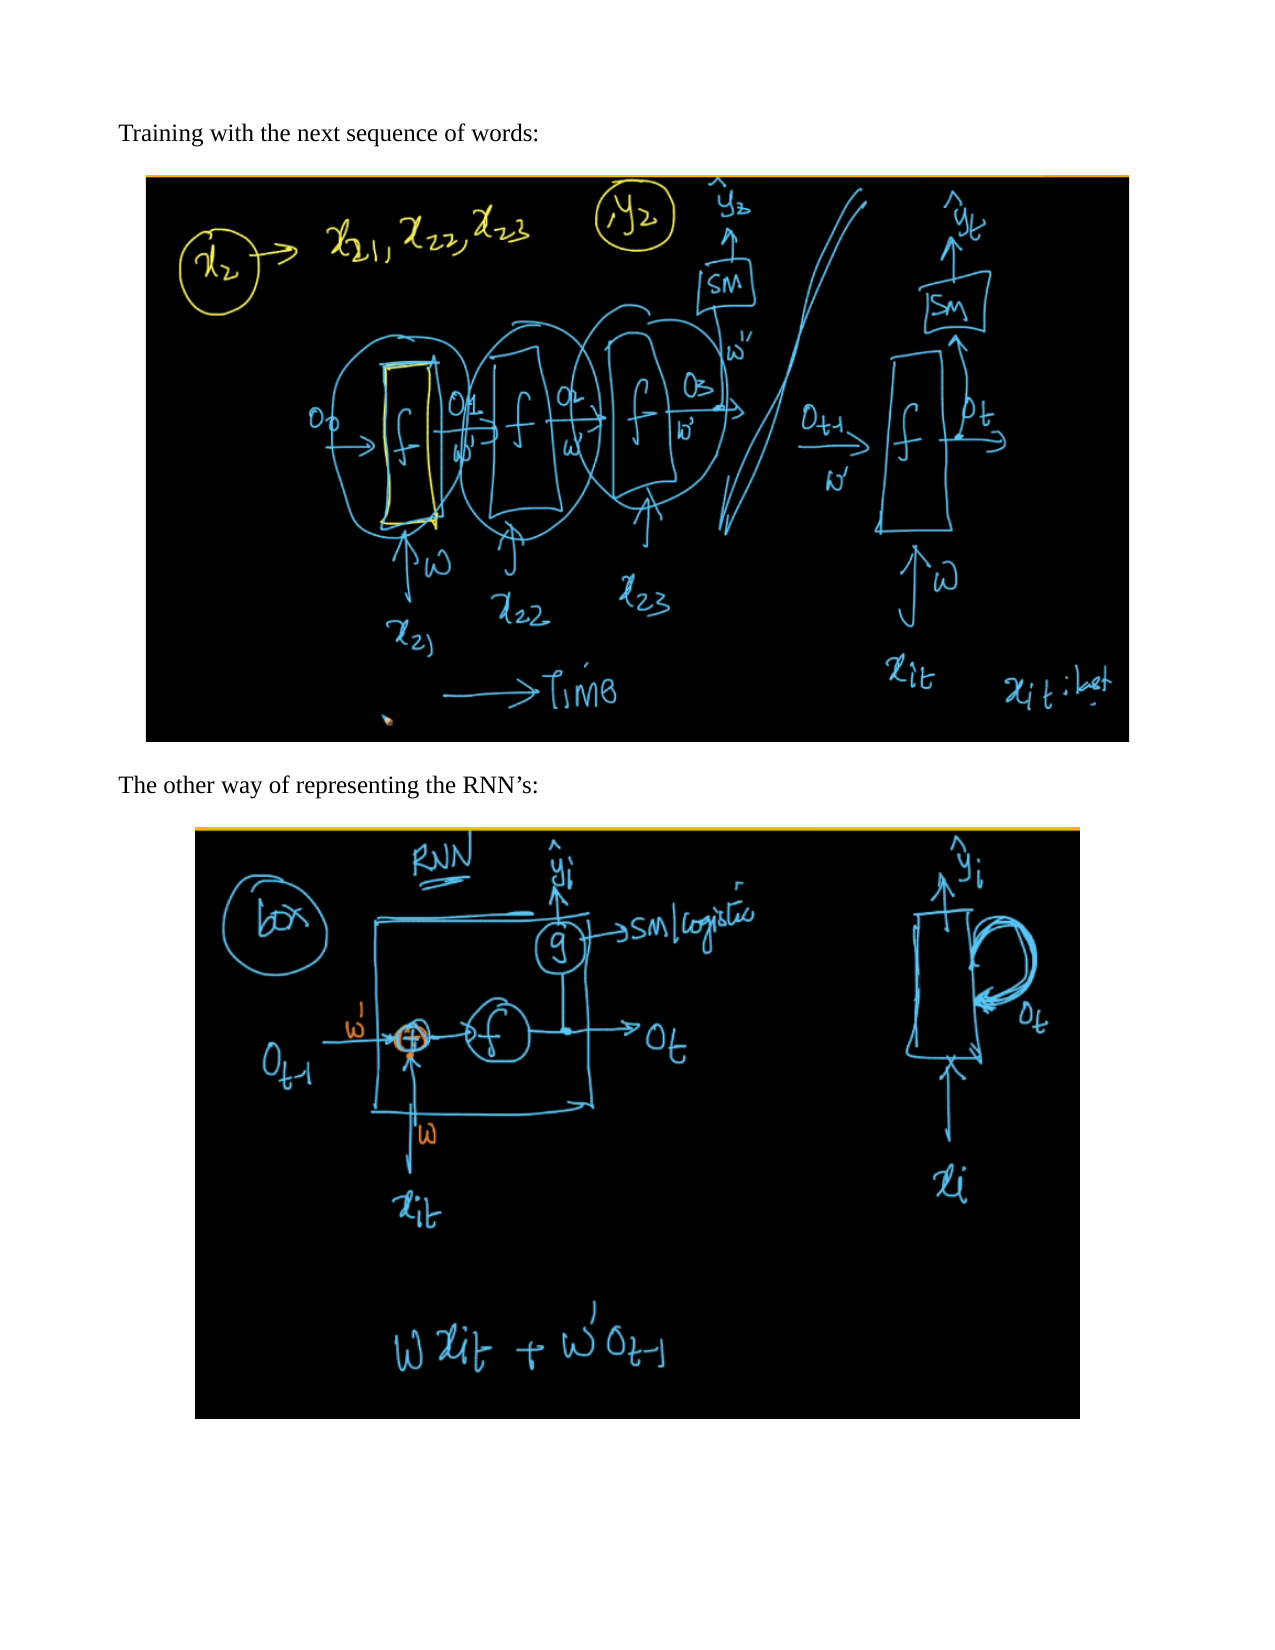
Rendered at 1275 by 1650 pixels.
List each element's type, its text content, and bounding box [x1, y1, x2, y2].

text Training with the next sequence of words: [118, 118, 1157, 147]
picture [145, 175, 1130, 742]
picture [195, 827, 1080, 1419]
text The other way of representing the RNN’s: [118, 770, 1157, 799]
